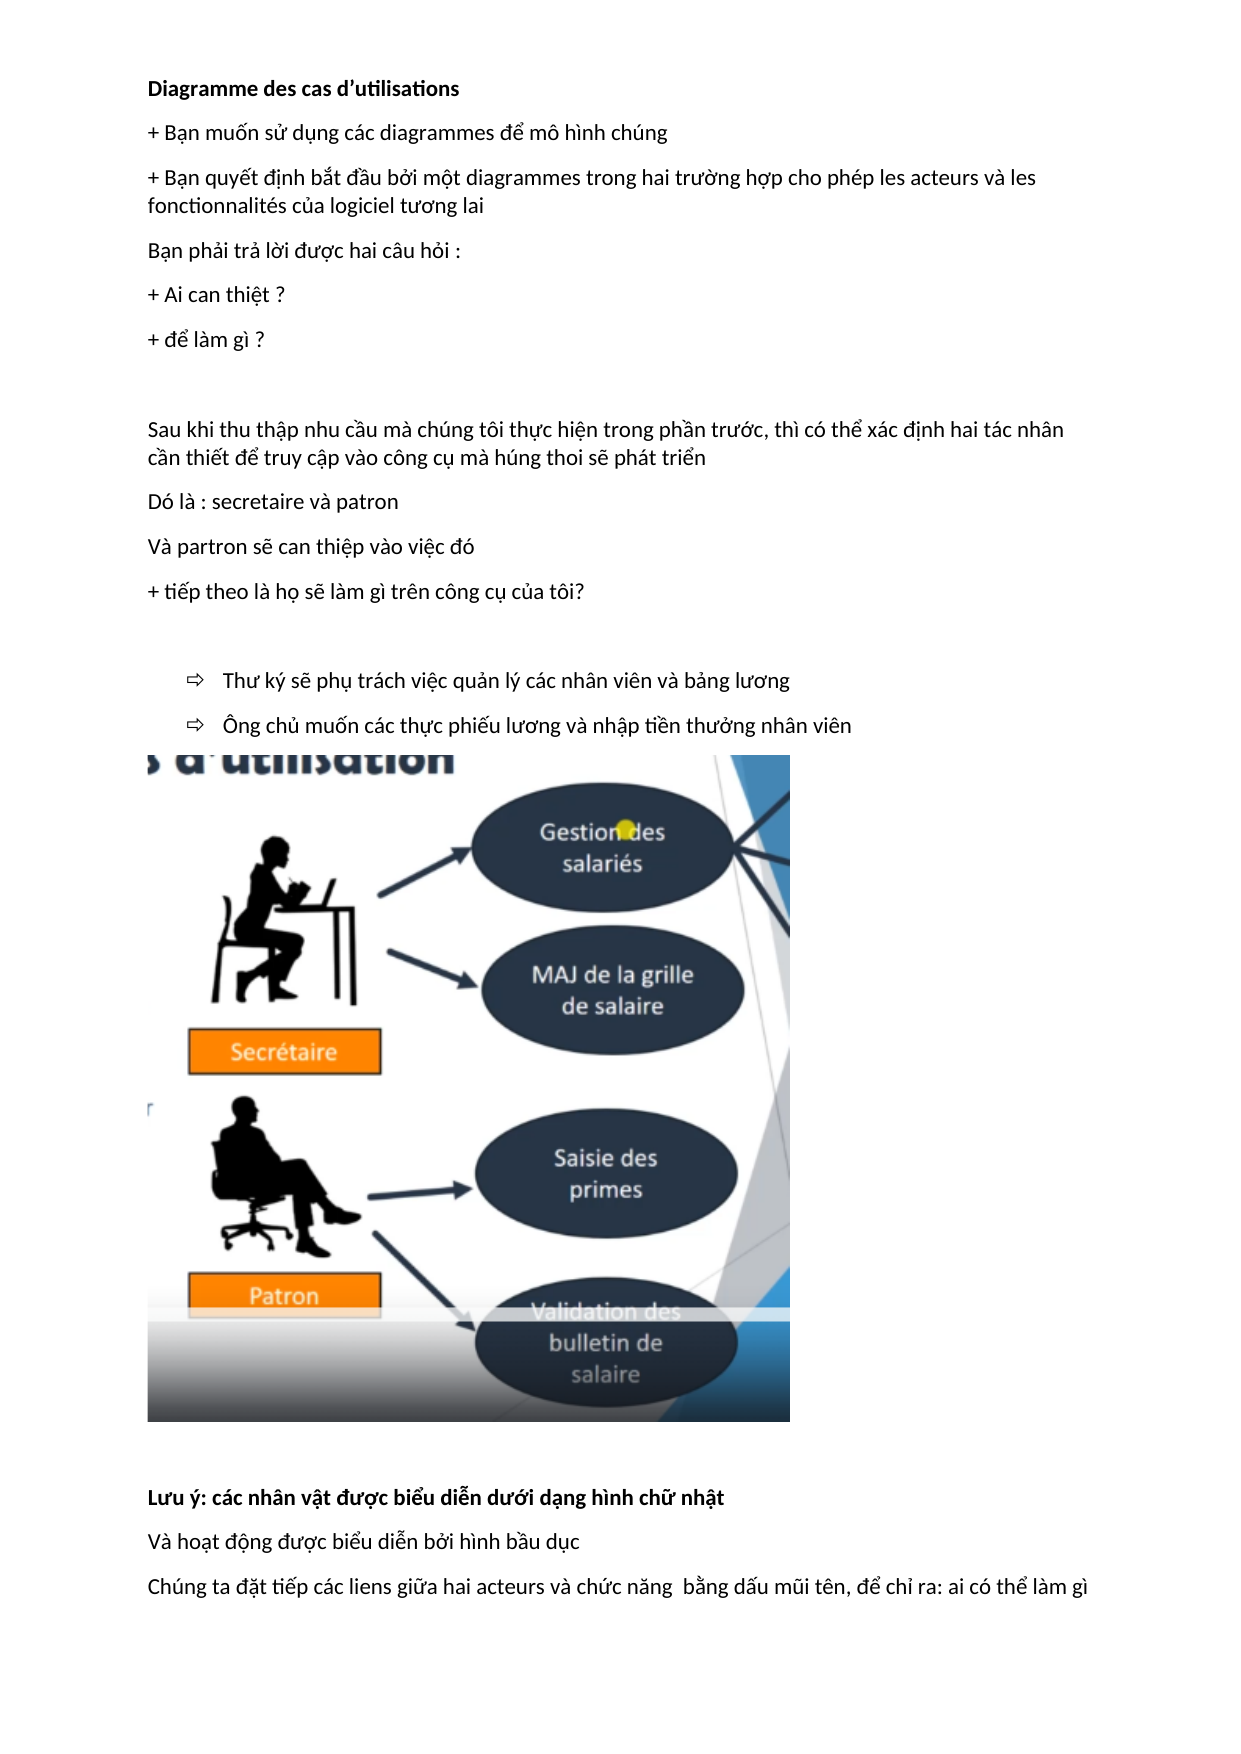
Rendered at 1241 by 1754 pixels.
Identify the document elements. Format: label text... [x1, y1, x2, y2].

text + để làm gì ? [148, 325, 1093, 353]
text Dó là : secretaire và patron [148, 487, 1093, 515]
text + Bạn quyết định bắt đầu bởi một diagrammes trong hai trường hợp cho phép les acteurs và les fonctionnalités của logiciel tương lai [148, 163, 1093, 219]
text + Bạn muốn sử dụng các diagrammes để mô hình chúng [148, 118, 1093, 147]
text Chúng ta đặt tiếp các liens giữa hai acteurs và chức năng bằng dấu mũi tên, để chỉ ra: ai có thể làm gì [148, 1572, 1093, 1600]
text Và hoạt động được biểu diễn bởi hình bầu dục [148, 1527, 1093, 1555]
text + Ai can thiệt ? [148, 281, 1093, 309]
text + tiếp theo là họ sẽ làm gì trên công cụ của tôi? [148, 577, 1093, 605]
text Sau khi thu thập nhu cầu mà chúng tôi thực hiện trong phần trước, thì có thể xác định hai tác nhân cần thiết để truy cập vào công cụ mà húng thoi sẽ phát triển [148, 415, 1093, 471]
text Diagramme des cas d’utilisations [148, 74, 1093, 102]
list Ông chủ muốn các thực phiếu lương và nhập tiền thưởng nhân viên [185, 711, 1093, 739]
list Thư ký sẽ phụ trách việc quản lý các nhân viên và bảng lương [185, 666, 1093, 694]
text Và partron sẽ can thiệp vào việc đó [148, 532, 1093, 560]
text Lưu ý: các nhân vật được biểu diễn dưới dạng hình chữ nhật [148, 1483, 1093, 1511]
text Bạn phải trả lời được hai câu hỏi : [148, 236, 1093, 264]
